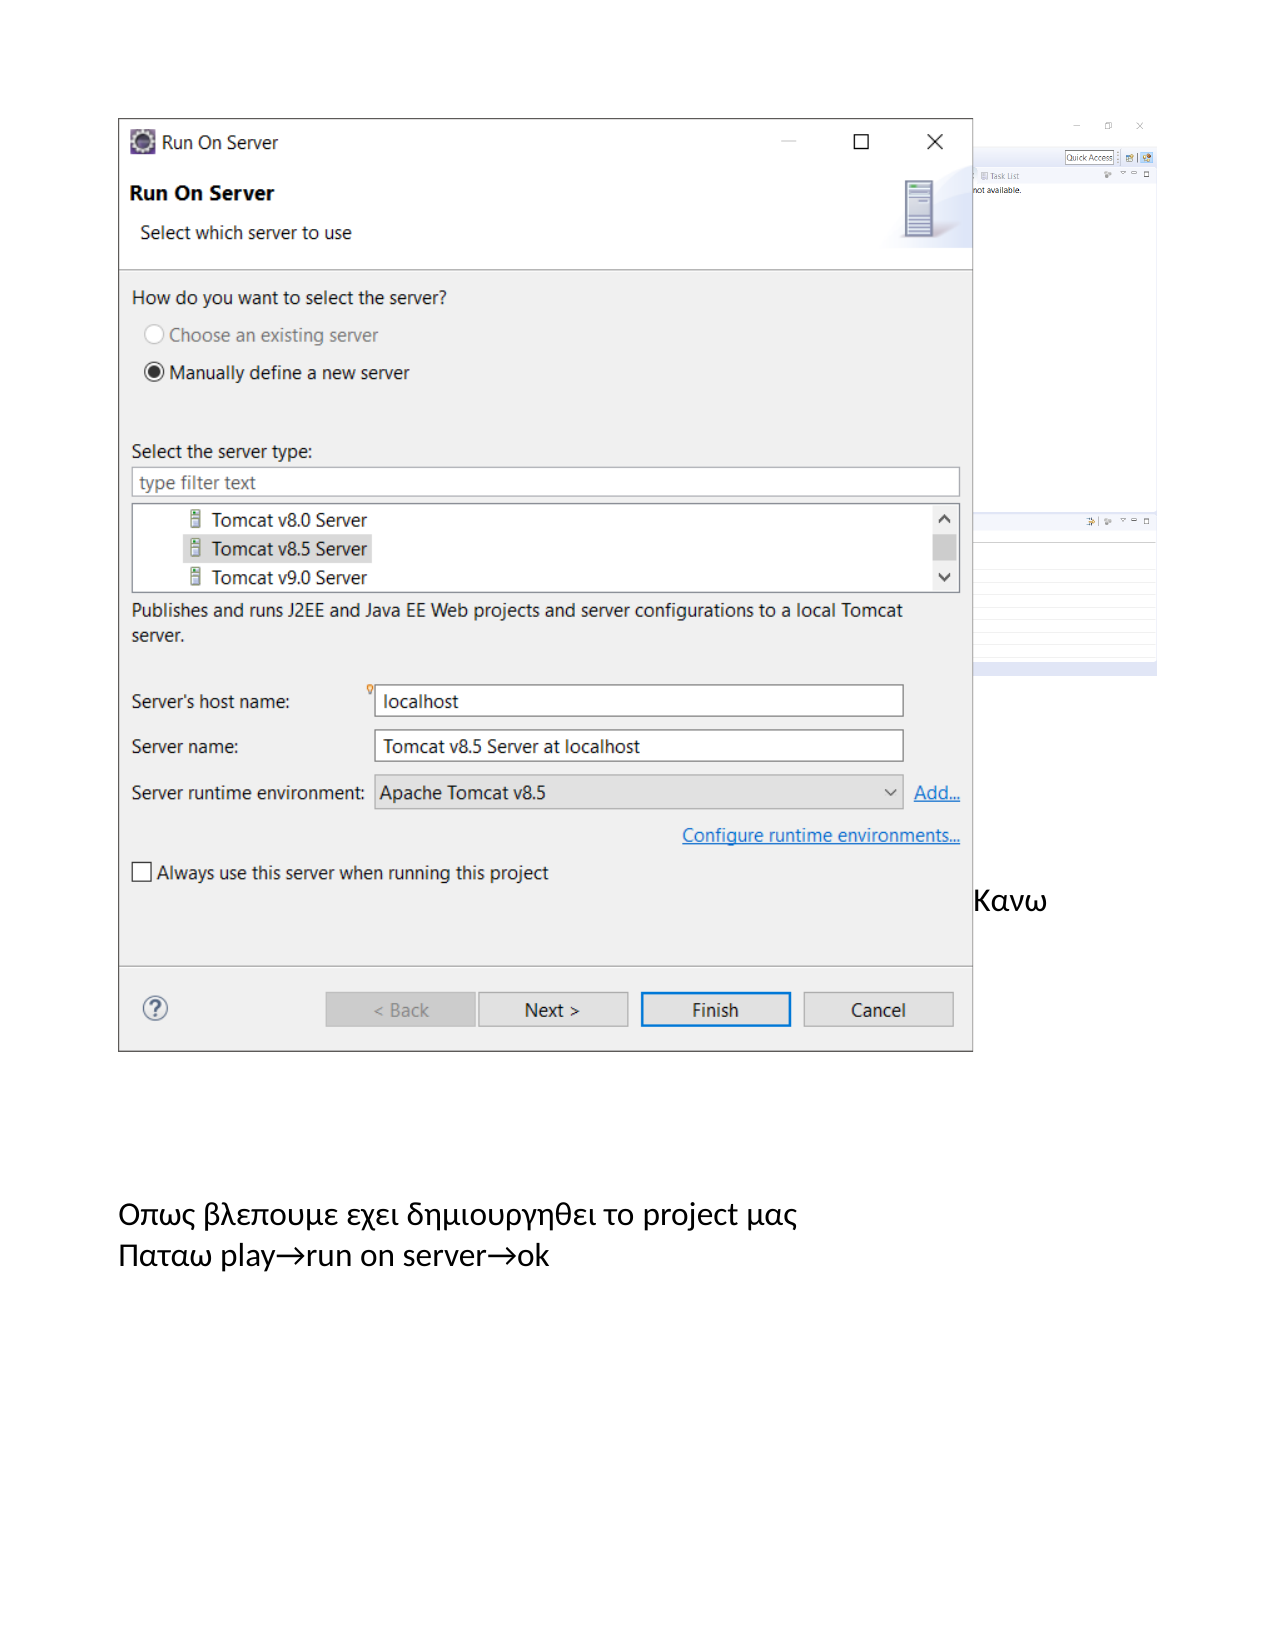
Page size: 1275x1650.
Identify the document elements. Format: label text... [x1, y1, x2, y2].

text Κανω generate το web.xml και πατάω finish [974, 879, 1157, 920]
text Οπως βλεπουμε εχει δημιουργηθει το project μας [118, 1193, 1157, 1233]
picture [118, 118, 1157, 1052]
text Παταω play→run on server→ok [118, 1233, 1157, 1274]
